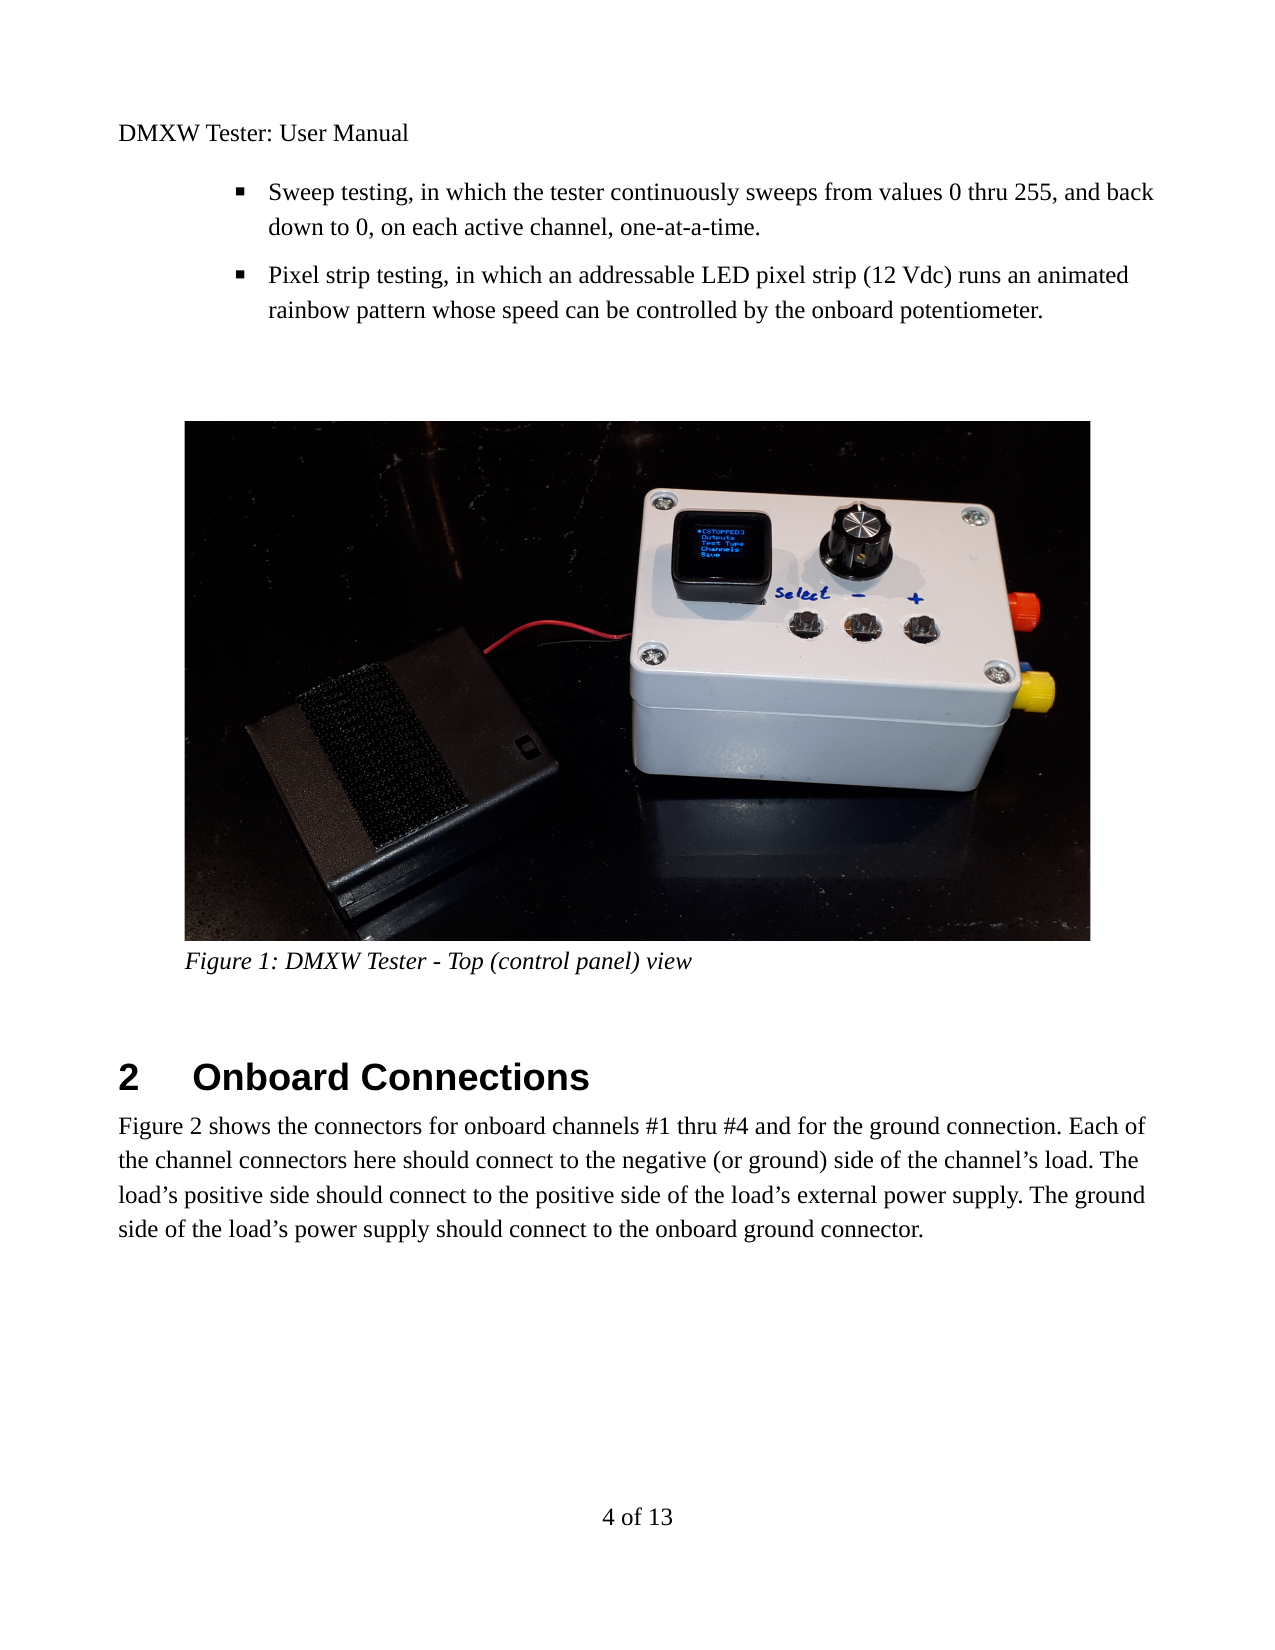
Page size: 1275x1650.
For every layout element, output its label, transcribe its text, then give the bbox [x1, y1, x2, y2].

list Sweep testing, in which the tester continuously sweeps from values 0 thru 255, and back down to 0, on each active channel, one-at-a-time. [231, 177, 1157, 240]
text Figure 2 shows the connectors for onboard channels #1 thru #4 and for the ground connection. Each of the channel connectors here should connect to the negative (or ground) side of the channel’s load. The load’s positive side should connect to the positive side of the load’s external power supply. The ground side of the load’s power supply should connect to the onboard ground connector. [118, 1111, 1157, 1243]
list Pixel strip testing, in which an addressable LED pixel strip (12 Vdc) runs an animated rainbow pattern whose speed can be controlled by the onboard potentiometer. [231, 261, 1157, 324]
subtitle Onboard Connections [118, 1055, 1157, 1098]
text Figure 1: DMXW Tester - Top (control panel) view [184, 421, 1091, 975]
